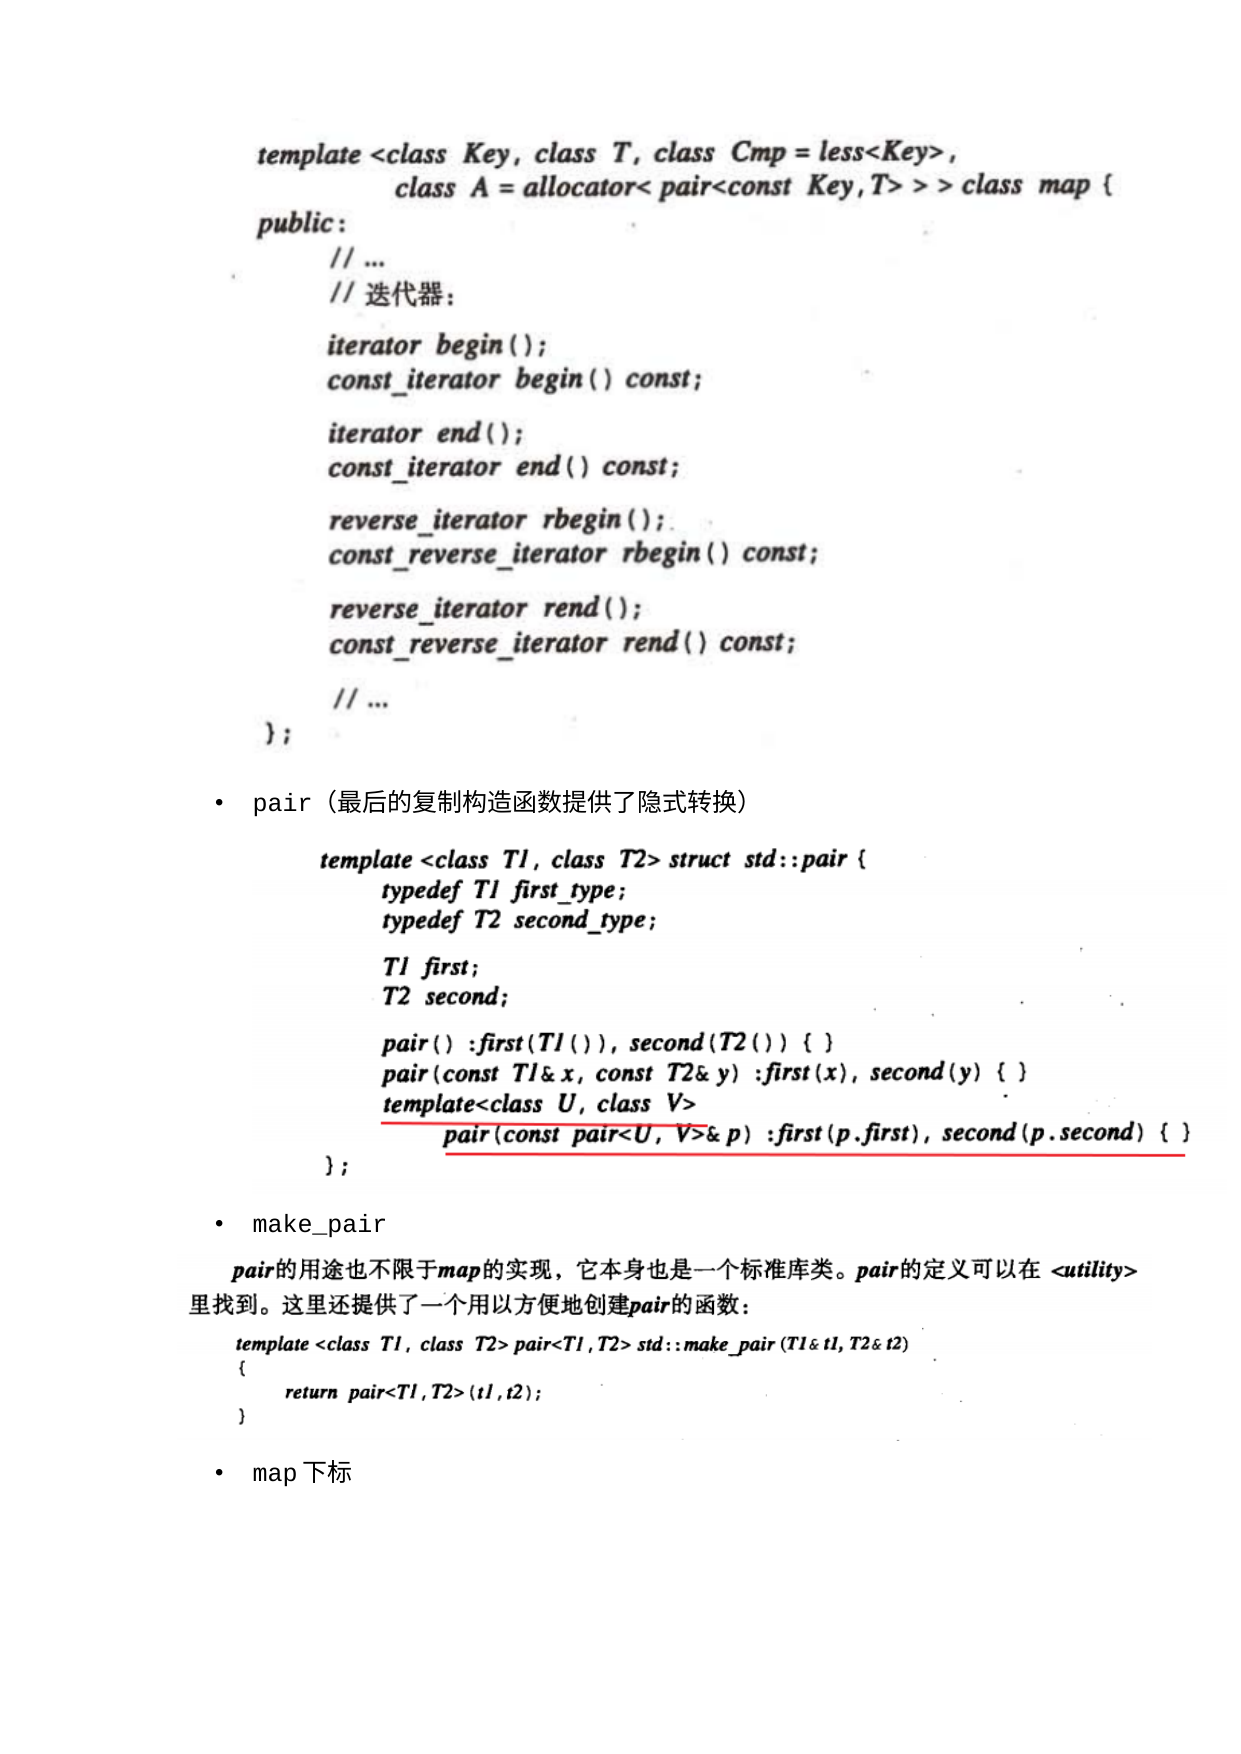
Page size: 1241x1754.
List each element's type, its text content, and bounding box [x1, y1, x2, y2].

list map下标 [215, 1453, 302, 1489]
list pair（最后的复制构造函数提供了隐式转换） [215, 782, 312, 819]
list pair（最后的复制构造函数提供了隐式转换） [312, 782, 1152, 819]
picture [177, 118, 1152, 770]
list make_pair [387, 1212, 1152, 1240]
picture [252, 831, 1227, 1200]
list map下标 [352, 1453, 1152, 1489]
list make_pair [215, 1212, 252, 1240]
picture [177, 1252, 1152, 1441]
